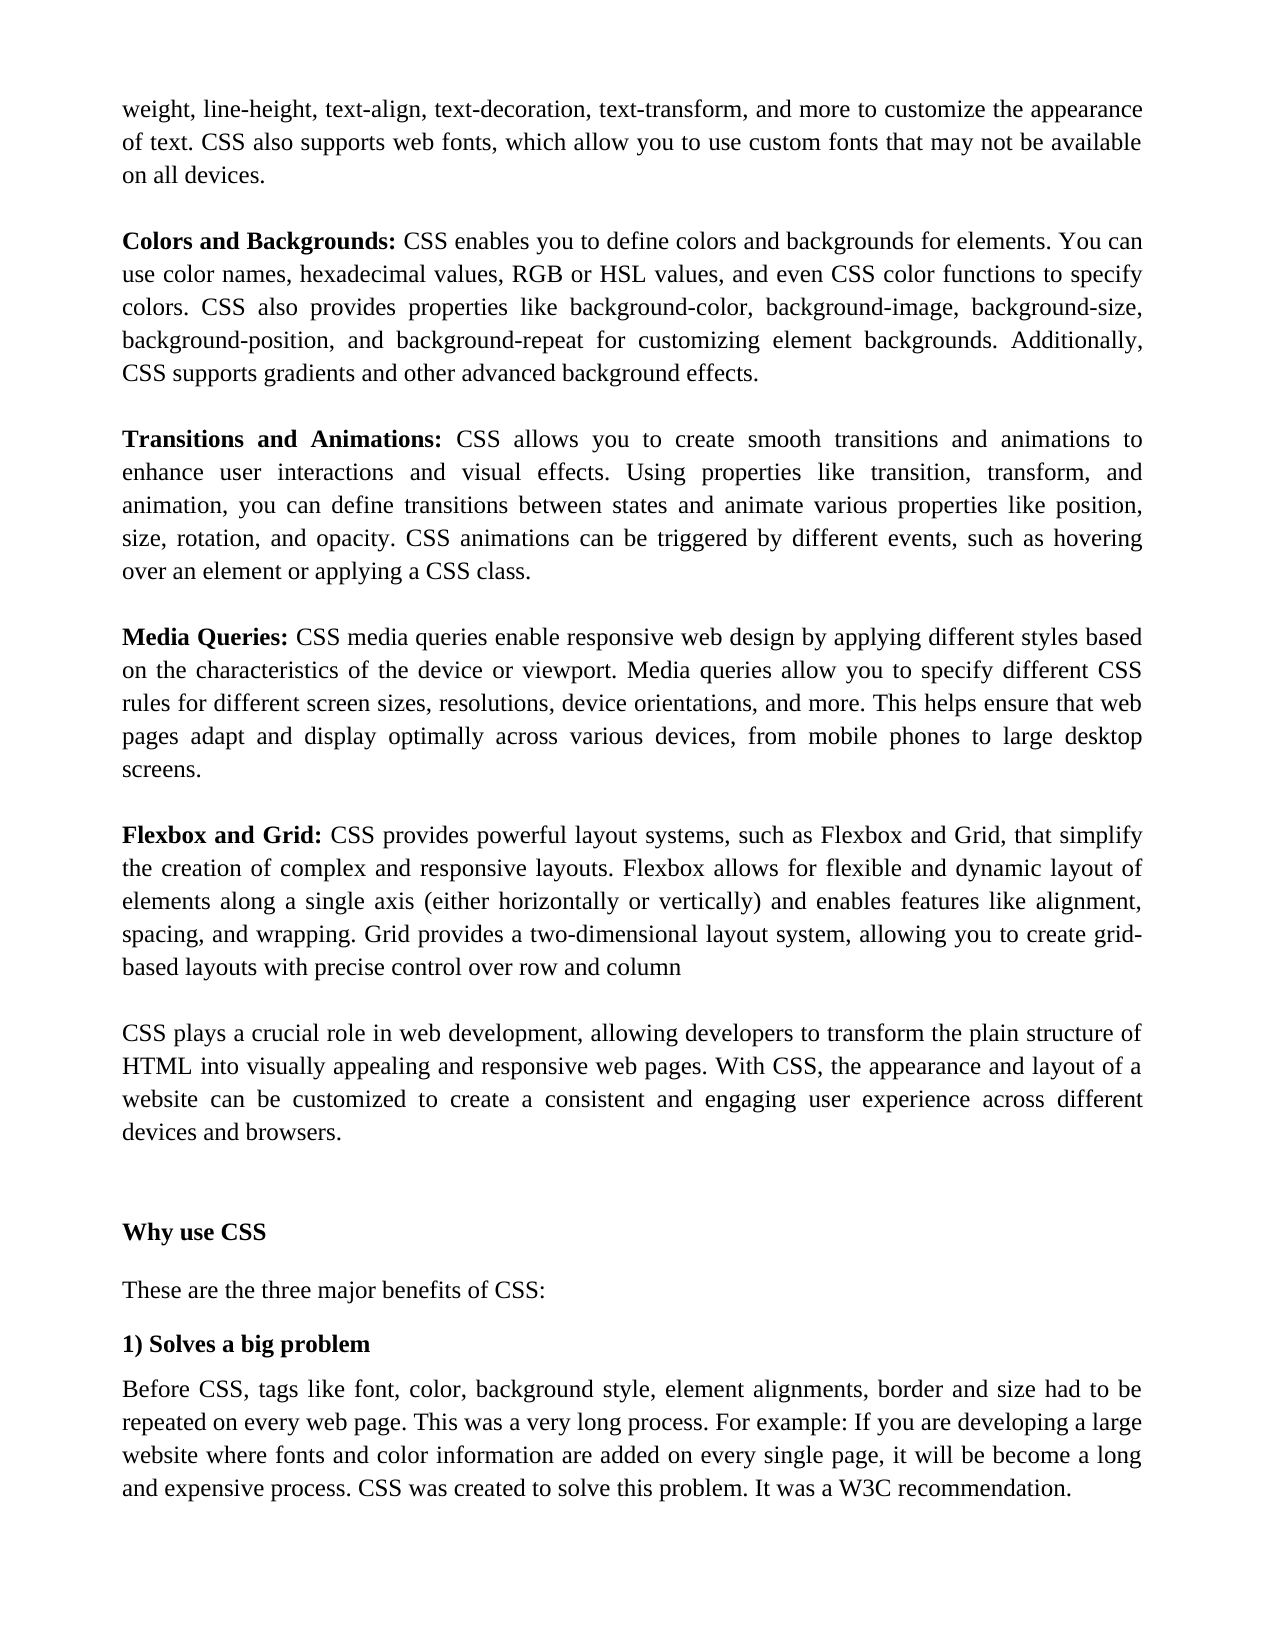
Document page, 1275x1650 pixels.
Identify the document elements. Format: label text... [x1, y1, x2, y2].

text CSS plays a crucial role in web development, allowing developers to transform the plain structure of HTML into visually appealing and responsive web pages. With CSS, the appearance and layout of a website can be customized to create a consistent and engaging user experience across different devices and browsers. [122, 1018, 1144, 1146]
text Transitions and Animations: CSS allows you to create smooth transitions and animations to enhance user interactions and visual effects. Using properties like transition, transform, and animation, you can define transitions between states and animate various properties like position, size, rotation, and opacity. CSS animations can be triggered by different events, such as hovering over an element or applying a CSS class. [122, 424, 1144, 585]
text Colors and Backgrounds: CSS enables you to define colors and backgrounds for elements. You can use color names, hexadecimal values, RGB or HSL values, and even CSS color functions to specify colors. CSS also provides properties like background-color, background-image, background-size, background-position, and background-repeat for customizing element backgrounds. Additionally, CSS supports gradients and other advanced background effects. [122, 226, 1144, 387]
subtitle Why use CSS [122, 1217, 1144, 1246]
text Flexbox and Grid: CSS provides powerful layout systems, such as Flexbox and Grid, that simplify the creation of complex and responsive layouts. Flexbox allows for flexible and dynamic layout of elements along a single axis (either horizontally or vertically) and enables features like alignment, spacing, and wrapping. Grid provides a two-dimensional layout system, allowing you to create grid-based layouts with precise control over row and column [122, 820, 1144, 981]
text These are the three major benefits of CSS: [122, 1275, 1144, 1304]
text Before CSS, tags like font, color, background style, element alignments, border and size had to be repeated on every web page. This was a very long process. For example: If you are developing a large website where fonts and color information are added on every single page, it will be become a long and expensive process. CSS was created to solve this problem. It was a W3C recommendation. [122, 1374, 1144, 1502]
text weight, line-height, text-align, text-decoration, text-transform, and more to customize the appearance of text. CSS also supports web fonts, which allow you to use custom fonts that may not be available on all devices. [122, 94, 1144, 188]
text Media Queries: CSS media queries enable responsive web design by applying different styles based on the characteristics of the device or viewport. Media queries allow you to specify different CSS rules for different screen sizes, resolutions, device orientations, and more. This helps ensure that web pages adapt and display optimally across various devices, from mobile phones to large desktop screens. [122, 622, 1144, 783]
subtitle 1) Solves a big problem [122, 1329, 1144, 1358]
